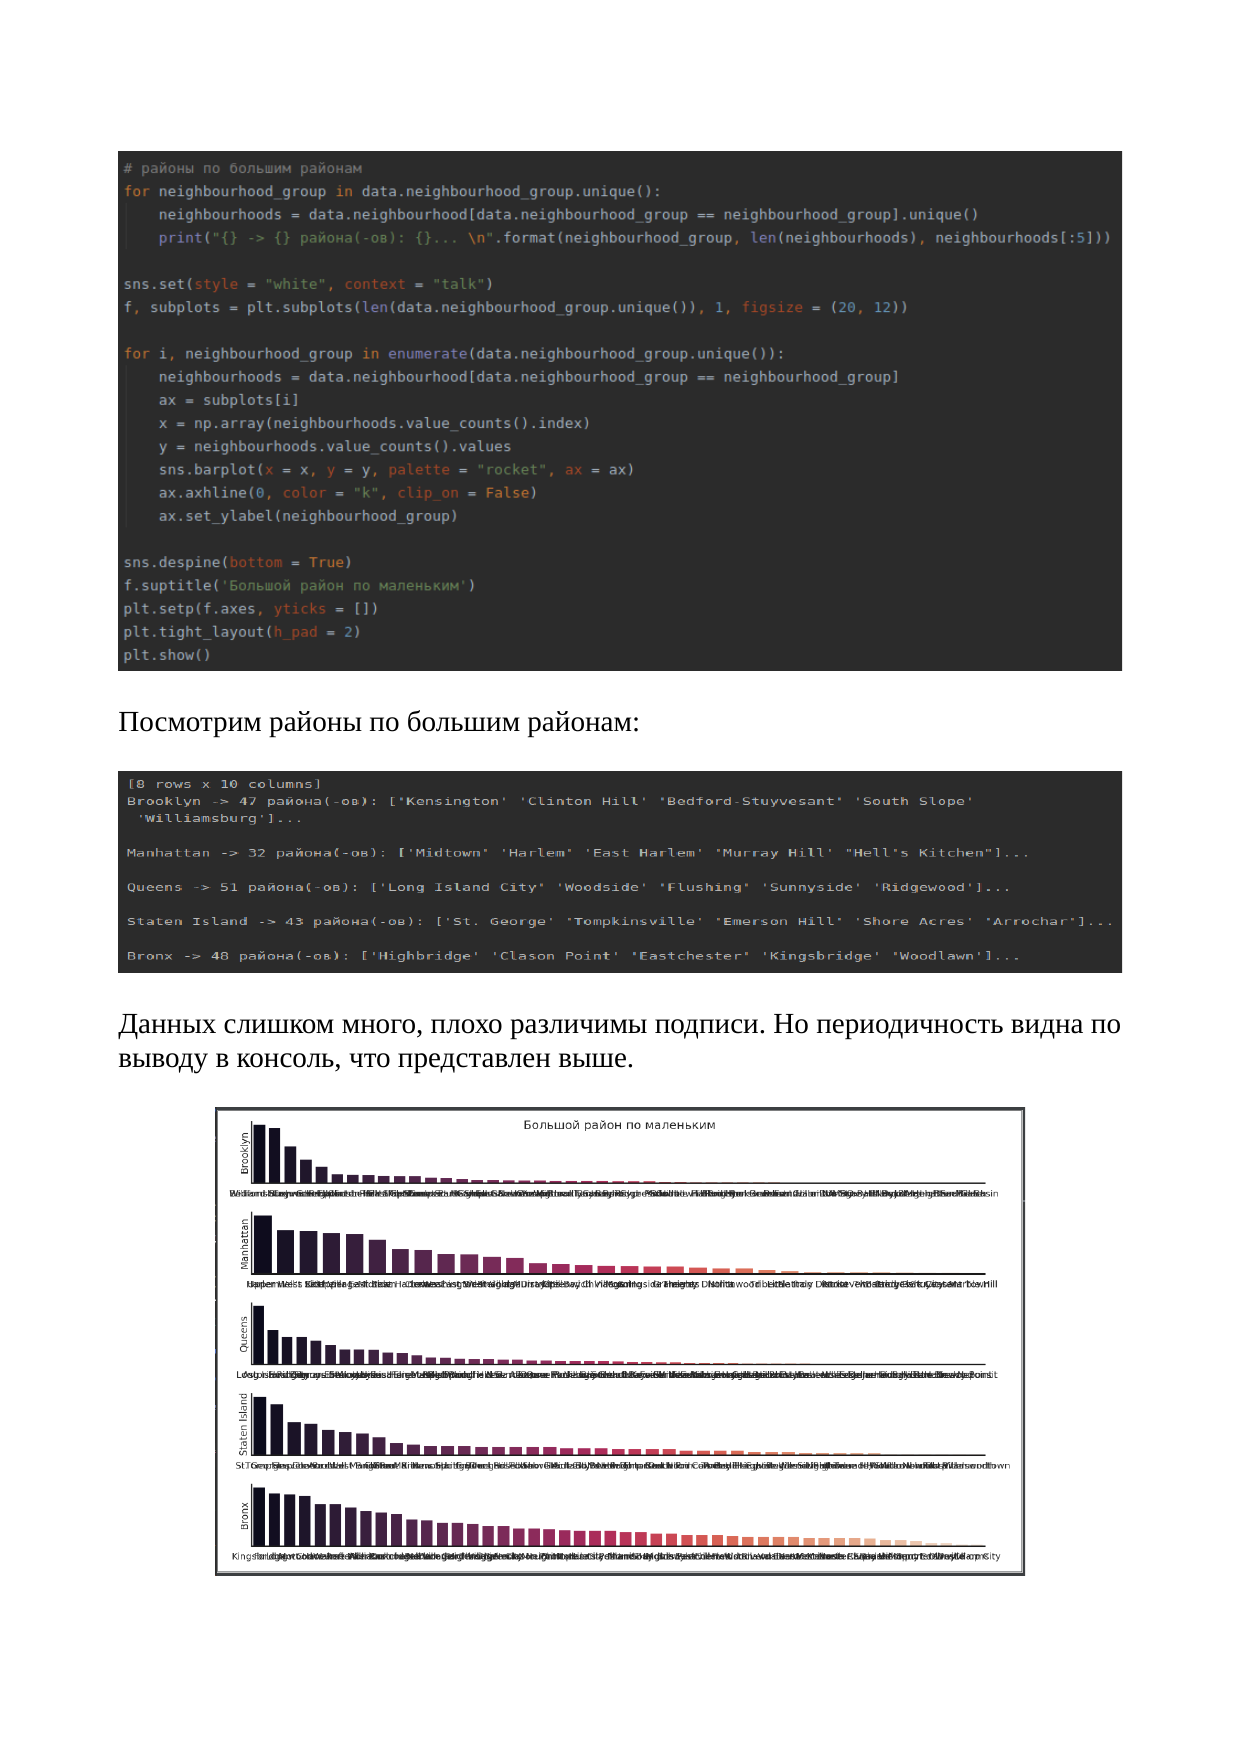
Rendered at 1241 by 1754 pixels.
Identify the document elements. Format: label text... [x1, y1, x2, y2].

text Данных слишком много, плохо различимы подписи. Но периодичность видна по выводу в консоль, что представлен выше. [118, 1006, 1122, 1073]
picture [118, 771, 1123, 973]
picture [215, 1107, 1026, 1576]
text Посмотрим районы по большим районам: [118, 704, 1122, 738]
picture [118, 151, 1123, 671]
